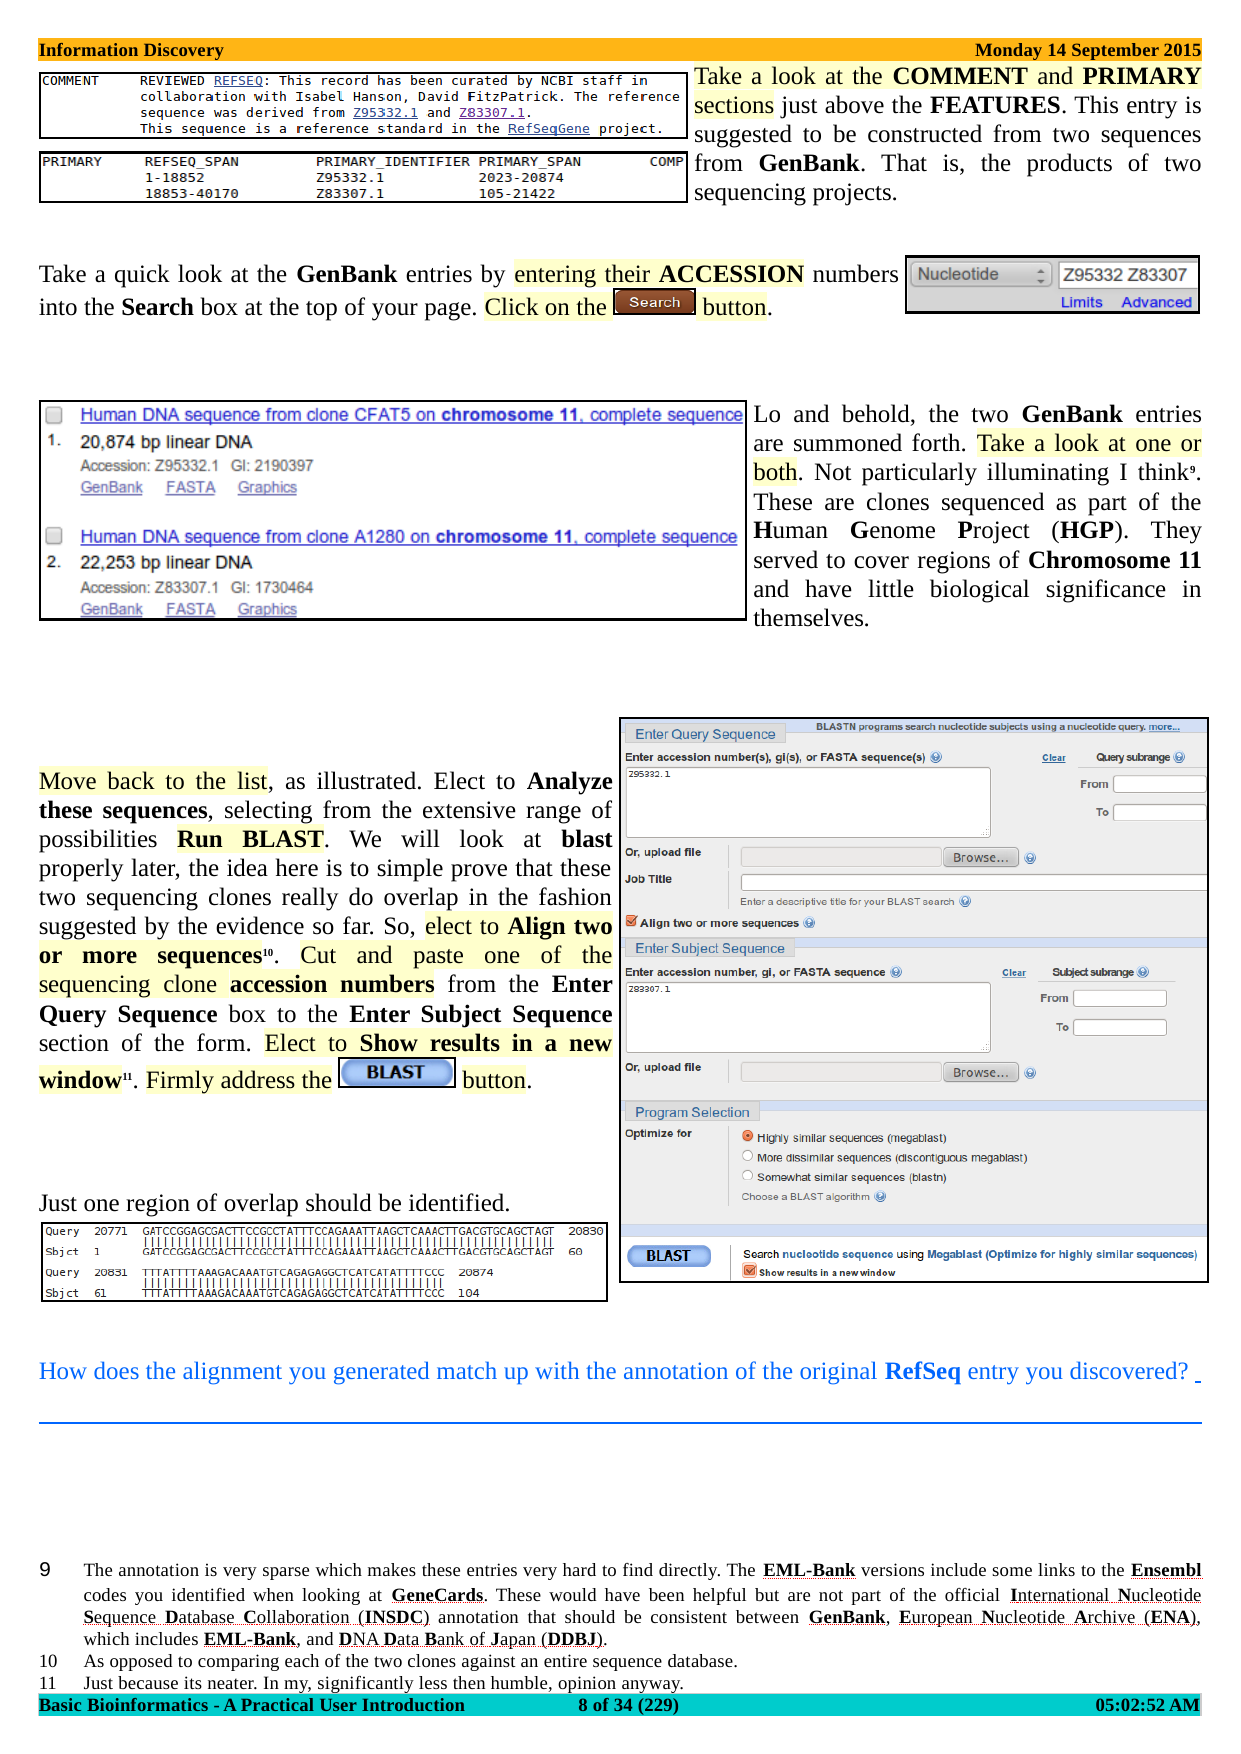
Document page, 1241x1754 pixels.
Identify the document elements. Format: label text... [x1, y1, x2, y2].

picture [615, 290, 694, 313]
text Lo and behold, the two GenBank entries are summoned forth. Take a look at one or both. Not particularly illuminating I think. These are clones sequenced as part of the Human Genome Project (HGP). They served to cover regions of Chromosome 11 and have little biological significance in themselves. [38, 399, 1202, 632]
picture [41, 74, 686, 137]
text Take a quick look at the GenBank entries by entering their ACCESSION numbers into the Search box at the top of your page. Click on the button. [38, 258, 1202, 321]
picture [907, 258, 1198, 311]
text How does the alignment you generated match up with the annotation of the original RefSeq entry you discovered? [38, 1356, 1202, 1385]
text Take a look at the COMMENT and PRIMARY sections just above the FEATURES. This entry is suggested to be constructed from two sequences from GenBank. That is, the products of two sequencing projects. [38, 61, 1202, 206]
picture [41, 154, 686, 201]
text Just one region of overlap should be identified. [38, 1187, 619, 1216]
picture [621, 719, 1207, 1281]
text Move back to the list, as illustrated. Elect to Analyze these sequences, selecting from the extensive range of possibilities Run BLAST. We will look at blast properly later, the idea here is to simple prove that these two sequencing clones really do overlap in the fashion suggested by the evidence so far. So, elect to Align two or more sequences. Cut and paste one of the sequencing clone accession numbers from the Enter Query Sequence box to the Enter Subject Sequence section of the form. Elect to Show results in a new window. Firmly address thebutton. [38, 766, 619, 1094]
picture [340, 1059, 454, 1086]
text As opposed to comparing each of the two clones against an entire sequence database. [38, 1649, 1202, 1671]
picture [43, 1224, 606, 1300]
text The annotation is very sparse which makes these entries very hard to find directly. The EML-Bank versions include some links to the Ensembl codes you identified when looking at GeneCards. These would have been helpful but are not part of the official International Nucleotide Sequence Database Collaboration (INSDC) annotation that should be consistent between GenBank, European Nucleotide Archive (ENA), which includes EML-Bank, and DNA Data Bank of Japan (DDBJ). [38, 1558, 1202, 1649]
text Just because its neater. In my, significantly less then humble, opinion anyway. [38, 1671, 1202, 1693]
picture [41, 402, 745, 618]
